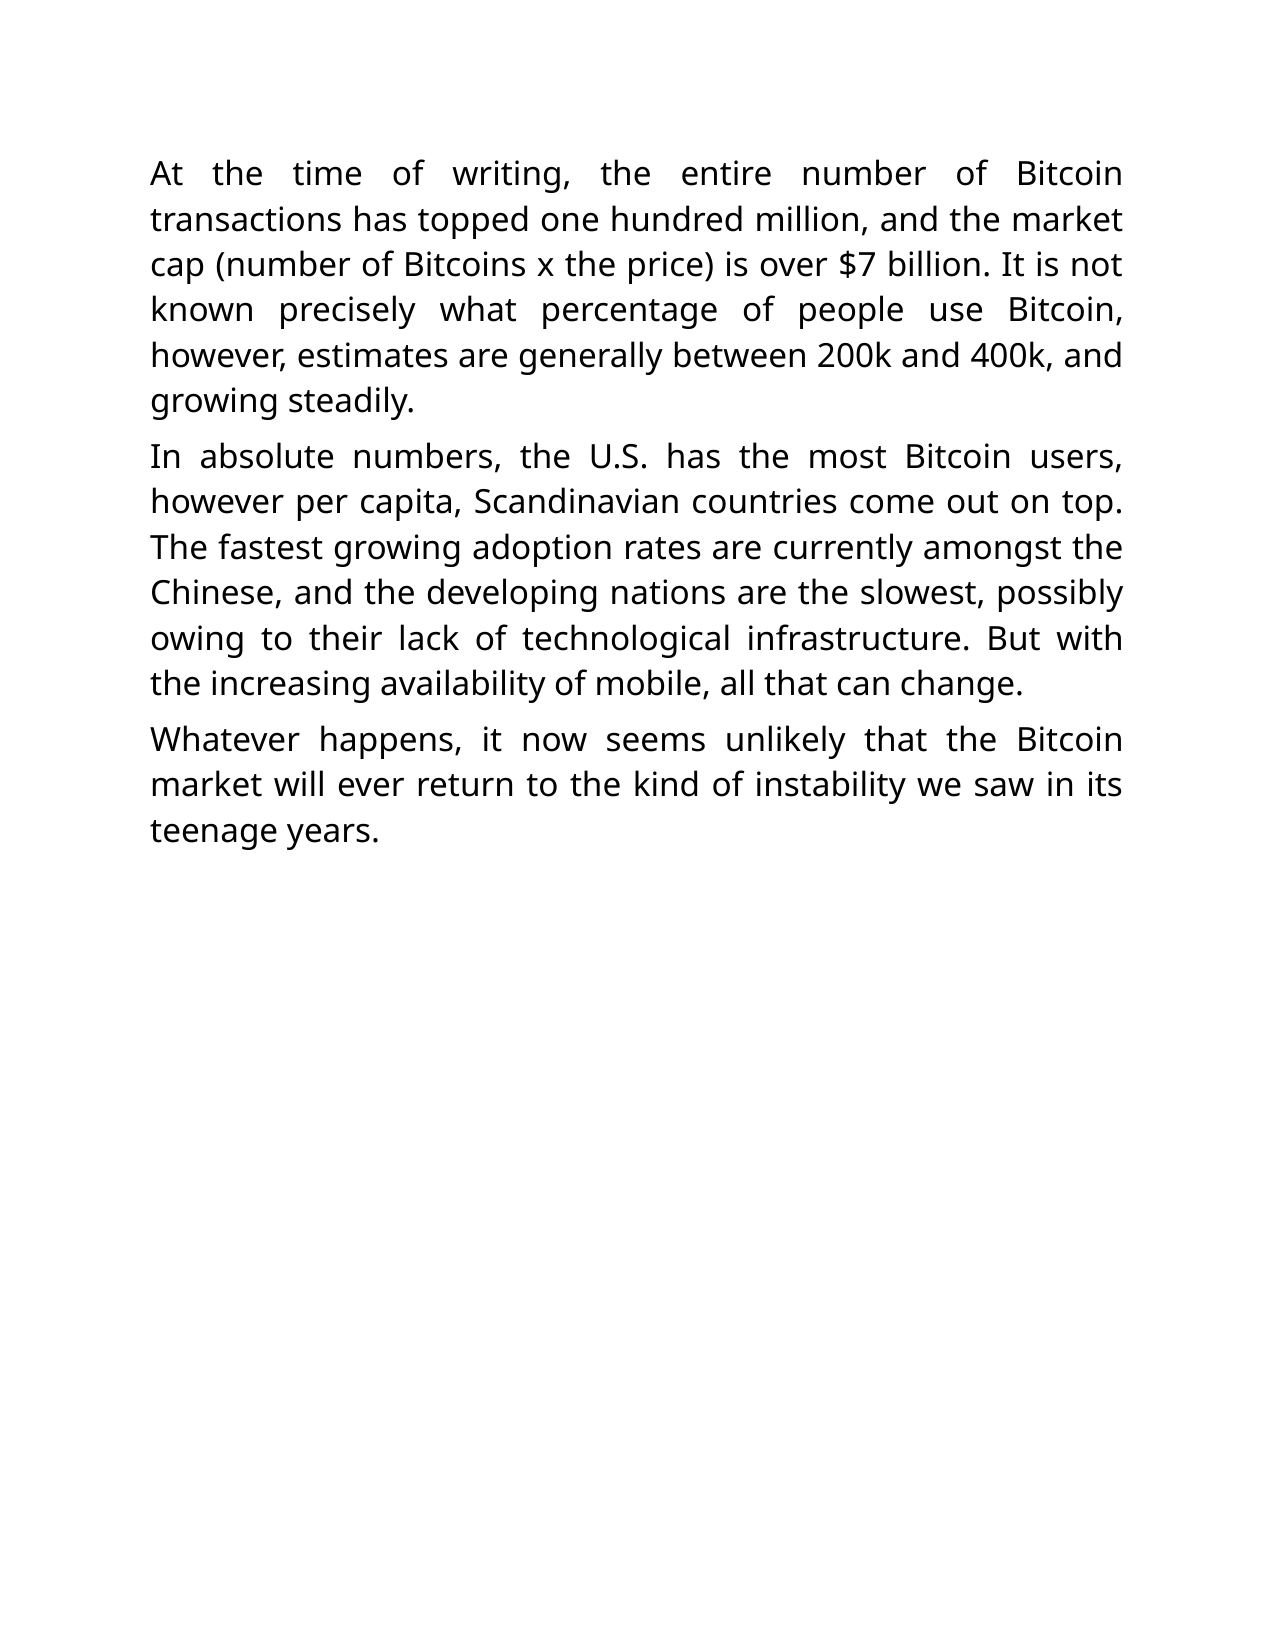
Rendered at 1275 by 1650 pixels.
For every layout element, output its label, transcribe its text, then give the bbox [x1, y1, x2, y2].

text Whatever happens, it now seems unlikely that the Bitcoin market will ever return to the kind of instability we saw in its teenage years. [150, 716, 1125, 852]
text In absolute numbers, the U.S. has the most Bitcoin users, however per capita, Scandinavian countries come out on top. The fastest growing adoption rates are currently amongst the Chinese, and the developing nations are the slowest, possibly owing to their lack of technological infrastructure. But with the increasing availability of mobile, all that can change. [150, 433, 1125, 705]
text At the time of writing, the entire number of Bitcoin transactions has topped one hundred million, and the market cap (number of Bitcoins x the price) is over $7 billion. It is not known precisely what percentage of people use Bitcoin, however, estimates are generally between 200k and 400k, and growing steadily. [150, 150, 1125, 422]
